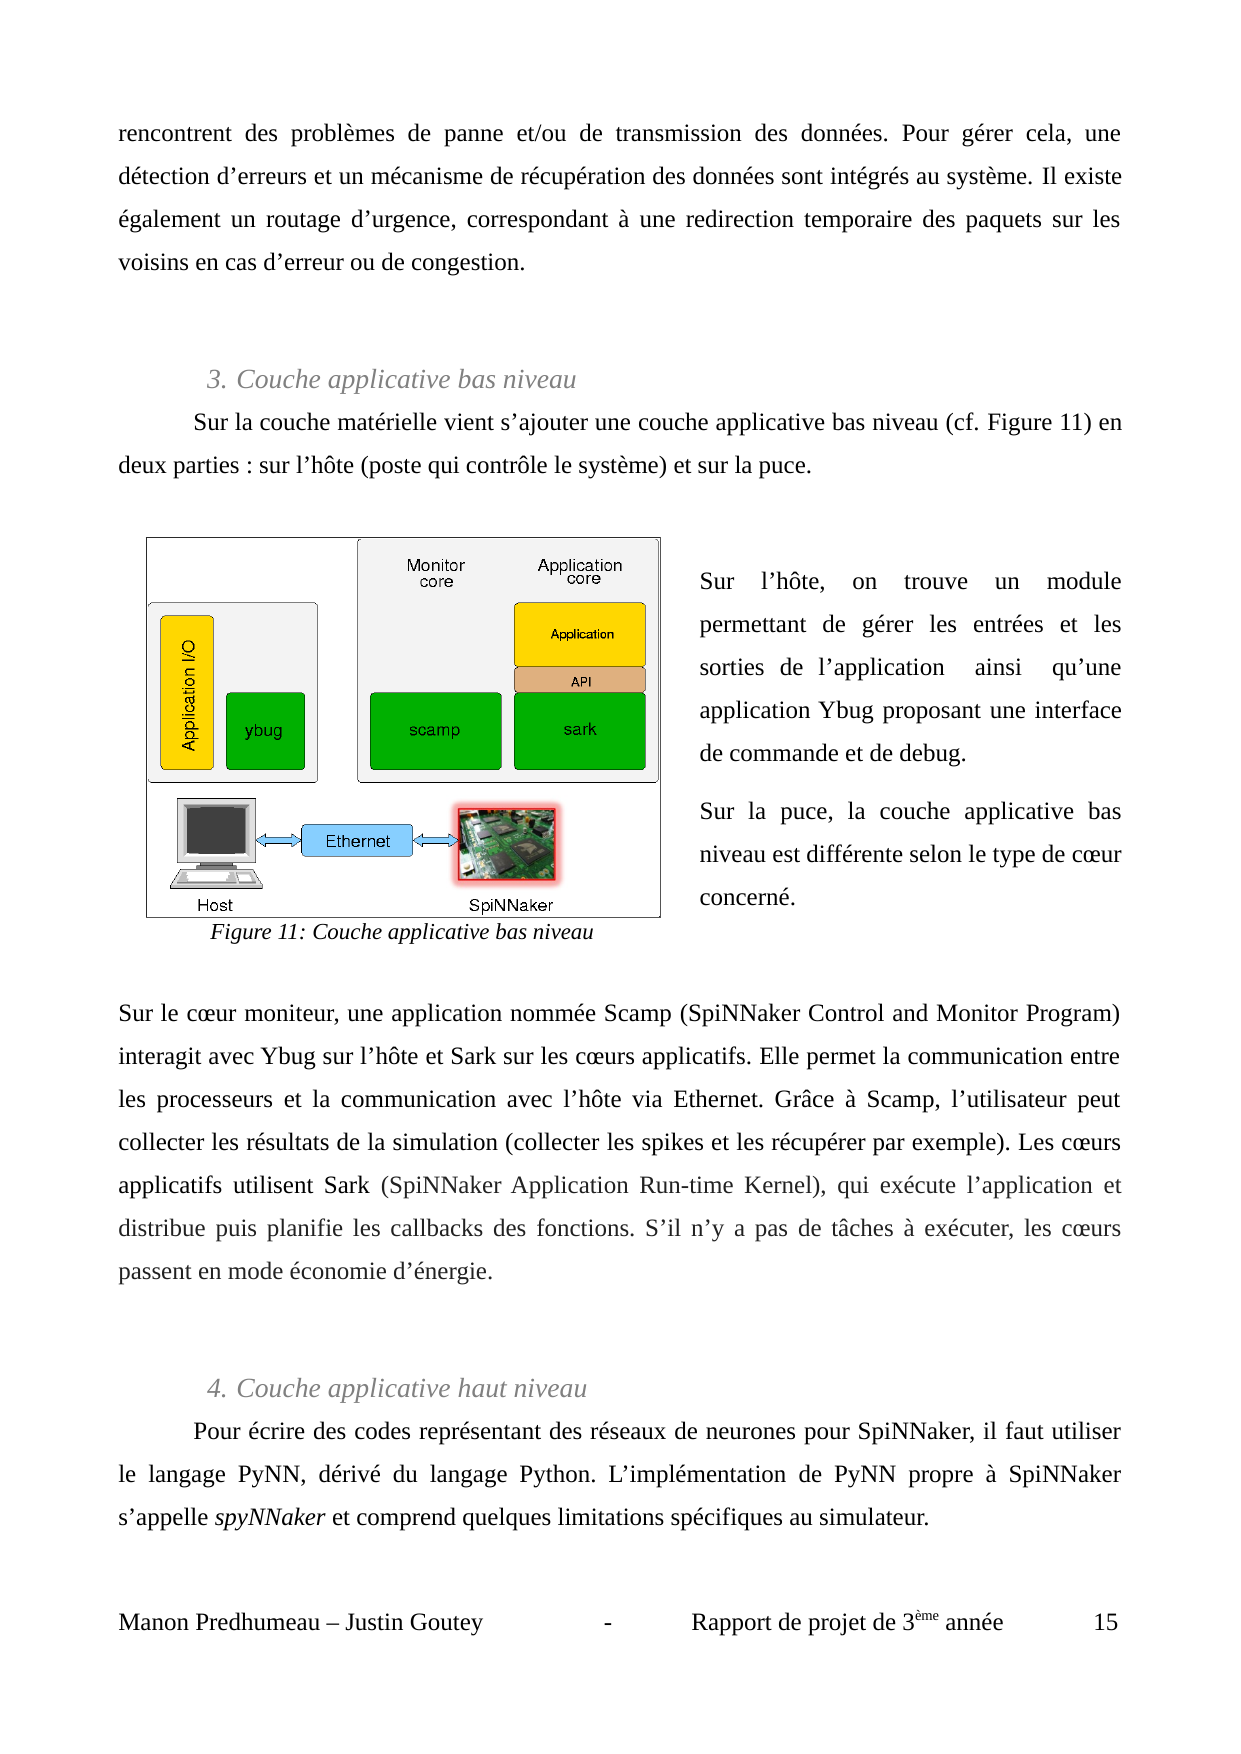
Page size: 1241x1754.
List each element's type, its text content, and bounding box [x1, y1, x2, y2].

text Figure 11: Couche applicative bas niveau [125, 529, 682, 944]
text Sur la puce, la couche applicative bas niveau est différente selon le type de cœur concerné. [682, 796, 1122, 911]
subtitle Couche applicative haut niveau [207, 1372, 1122, 1404]
text Sur l’hôte, on trouve un module permettant de gérer les entrées et les sorties de l’application ainsi qu’une application Ybug proposant une interface de commande et de debug. [682, 566, 1122, 767]
text rencontrent des problèmes de panne et/ou de transmission des données. Pour gérer cela, une détection d’erreurs et un mécanisme de récupération des données sont intégrés au système. Il existe également un routage d’urgence, correspondant à une redirection temporaire des paquets sur les voisins en cas d’erreur ou de congestion. [118, 118, 1122, 276]
text Sur la couche matérielle vient s’ajouter une couche applicative bas niveau (cf. Figure 11) en deux parties : sur l’hôte (poste qui contrôle le système) et sur la puce. [118, 407, 1122, 479]
subtitle Couche applicative bas niveau [207, 363, 1122, 395]
text [125, 517, 682, 529]
text Sur le cœur moniteur, une application nommée Scamp (SpiNNaker Control and Monitor Program) interagit avec Ybug sur l’hôte et Sark sur les cœurs applicatifs. Elle permet la communication entre les processeurs et la communication avec l’hôte via Ethernet. Grâce à Scamp, l’utilisateur peut collecter les résultats de la simulation (collecter les spikes et les récupérer par exemple). Les cœurs applicatifs utilisent Sark (SpiNNaker Application Run-time Kernel), qui exécute l’application et distribue puis planifie les callbacks des fonctions. S’il n’y a pas de tâches à exécuter, les cœurs passent en mode économie d’énergie. [118, 998, 1122, 1285]
picture [148, 539, 659, 916]
text Pour écrire des codes représentant des réseaux de neurones pour SpiNNaker, il faut utiliser le langage PyNN, dérivé du langage Python. L’implémentation de PyNN propre à SpiNNaker s’appelle spyNNaker et comprend quelques limitations spécifiques au simulateur. [118, 1416, 1122, 1531]
